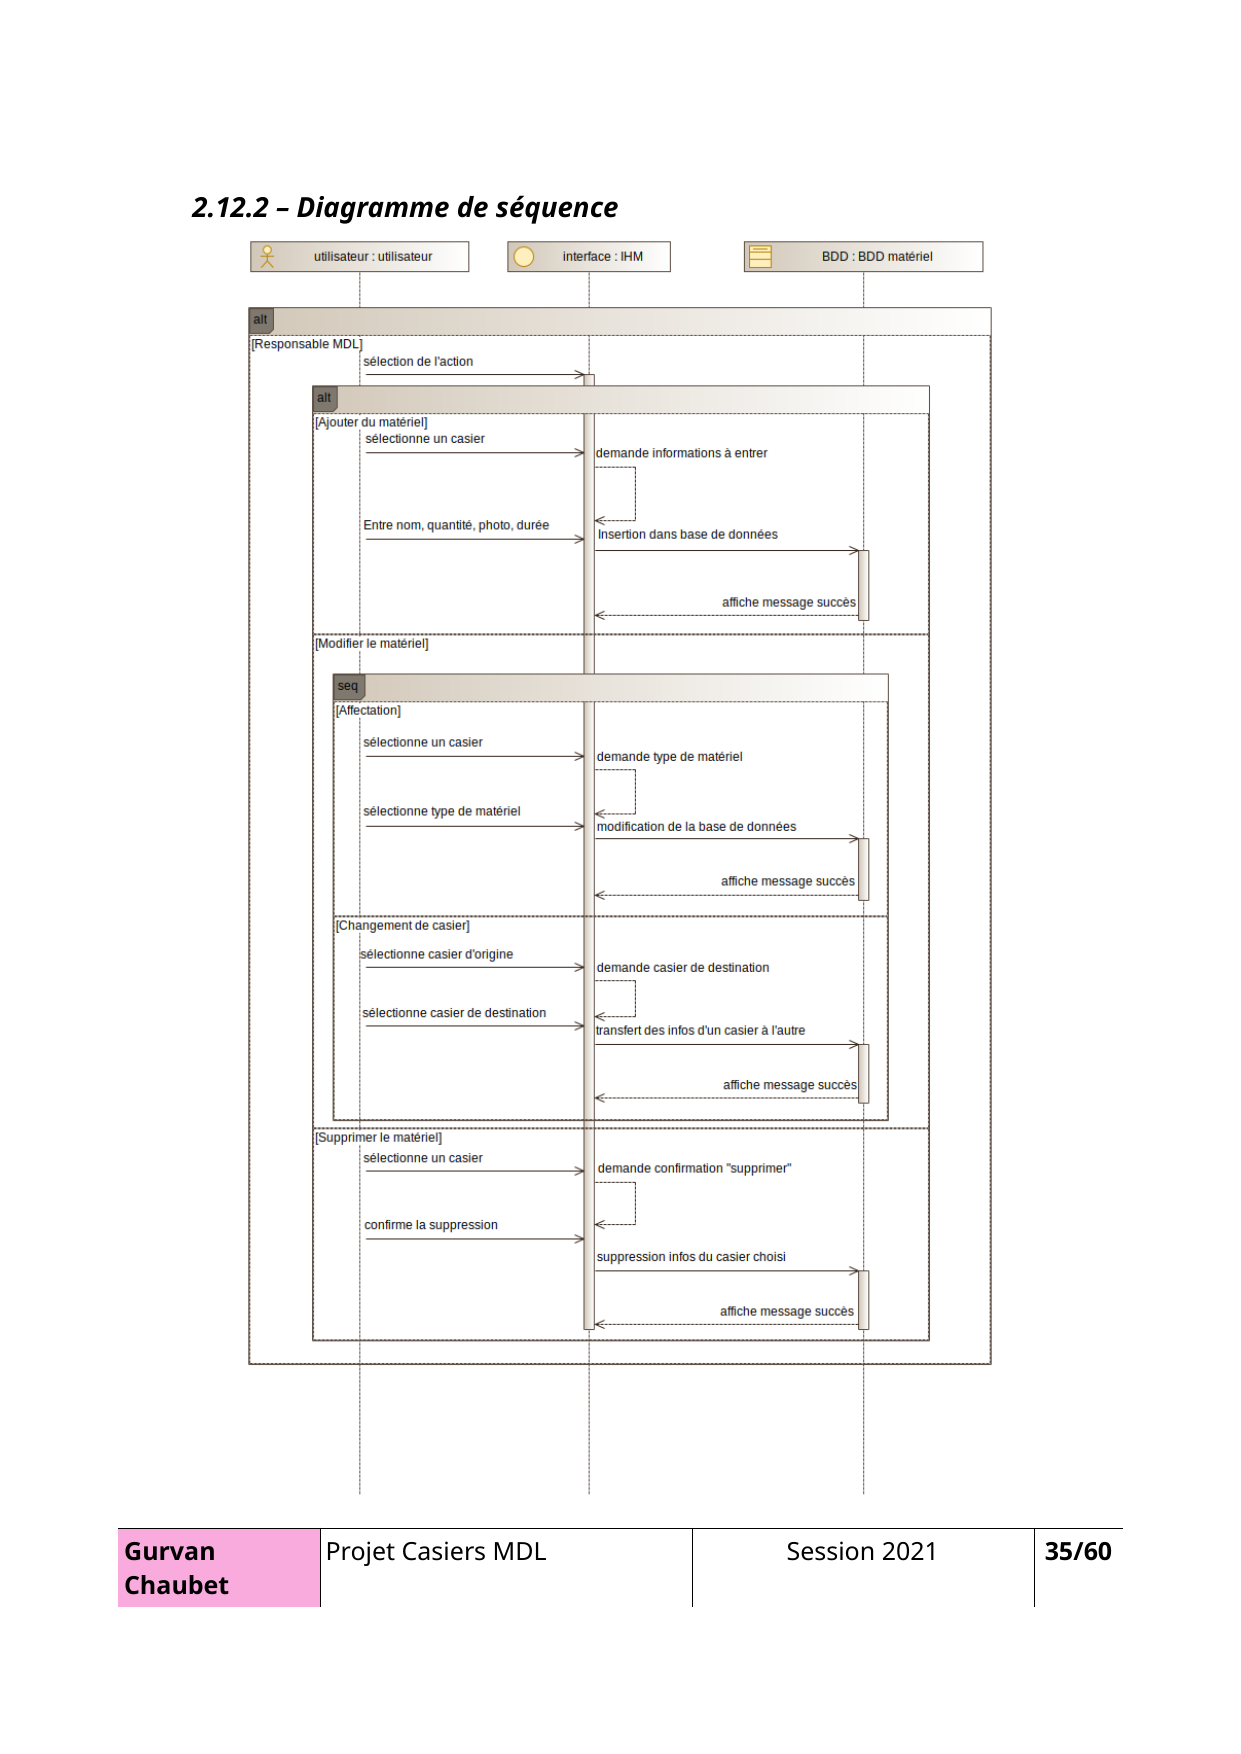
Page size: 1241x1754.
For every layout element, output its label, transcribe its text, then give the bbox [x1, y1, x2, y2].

picture [238, 232, 1002, 1505]
subtitle 2.12.2 – Diagramme de séquence [118, 188, 1122, 226]
